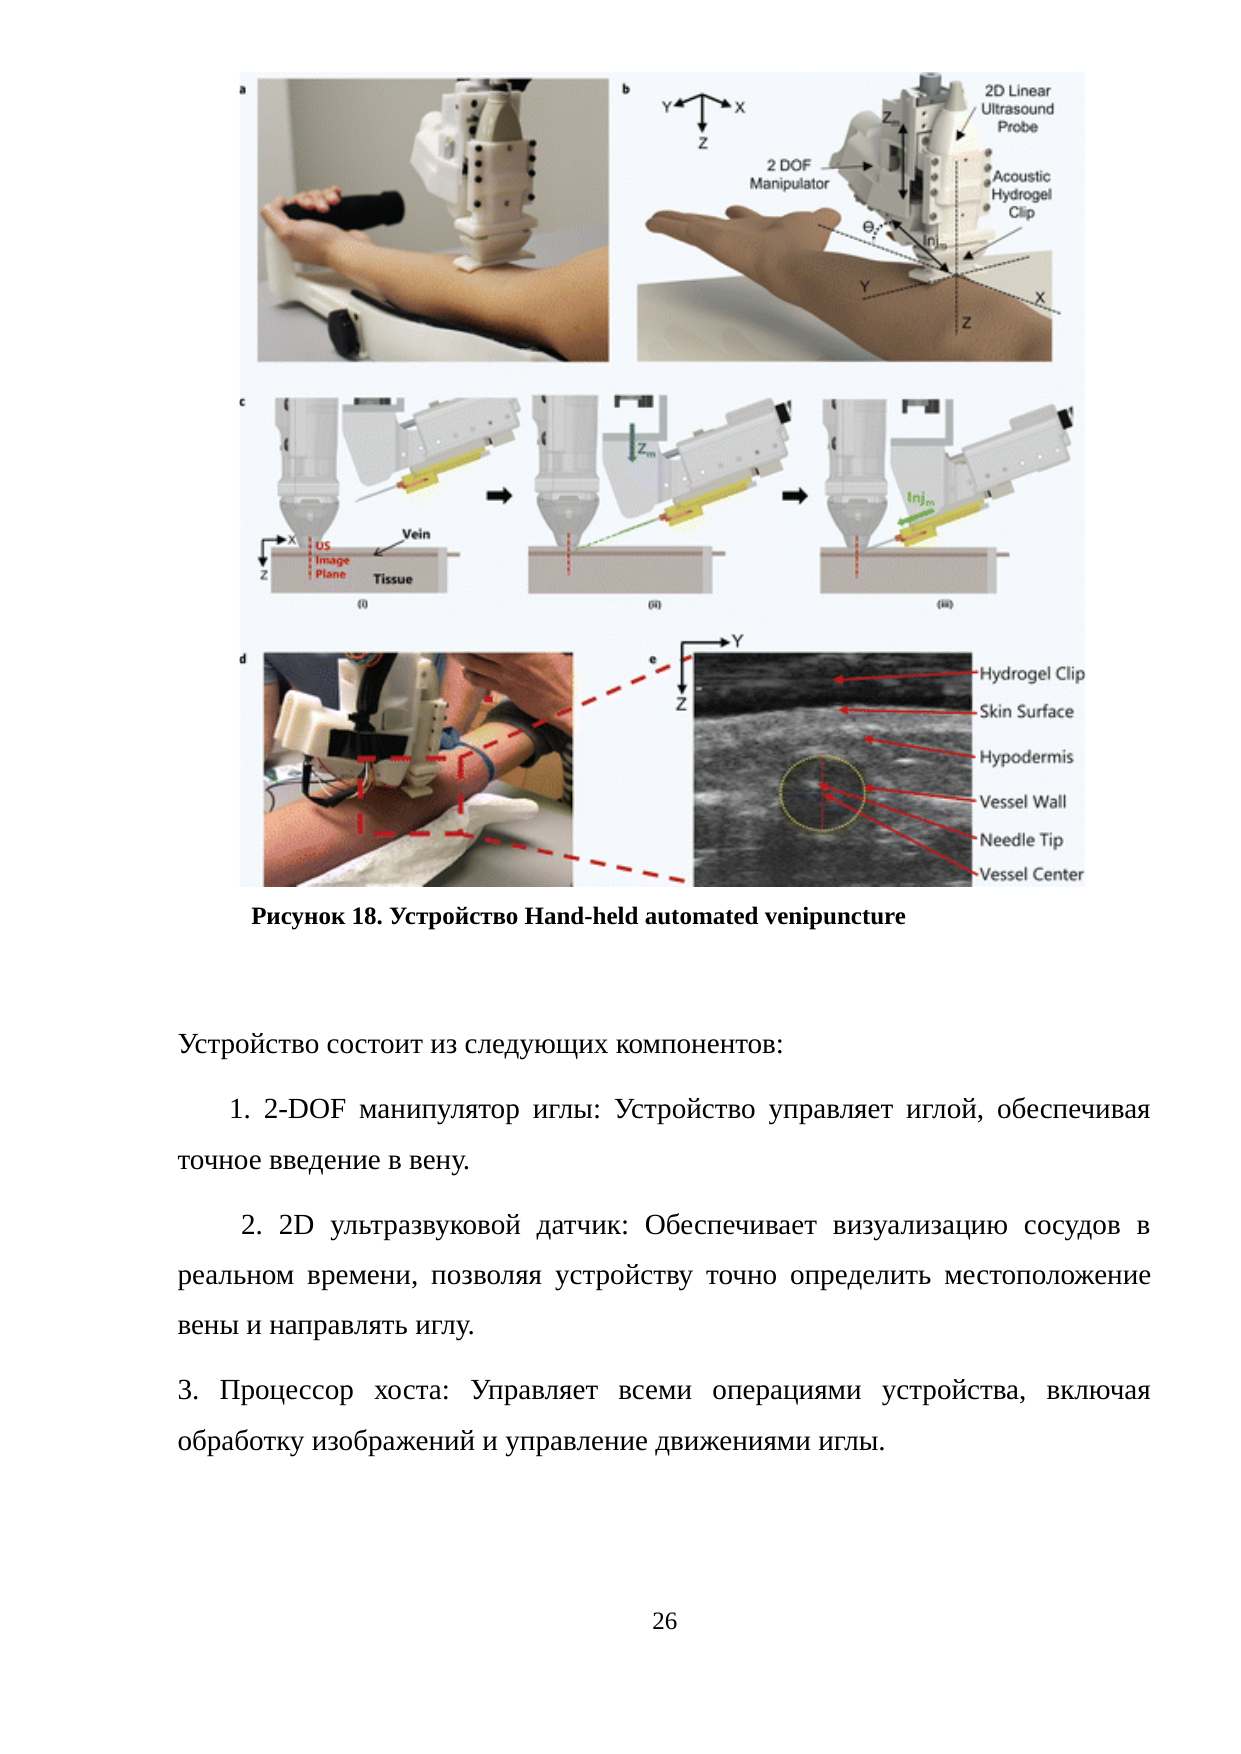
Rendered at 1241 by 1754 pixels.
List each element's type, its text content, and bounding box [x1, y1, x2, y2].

picture [239, 72, 1085, 887]
text 1. 2-DOF манипулятор иглы: Устройство управляет иглой, обеспечивая точное введение в вену. [177, 1092, 1152, 1175]
text 3. Процессор хоста: Управляет всеми операциями устройства, включая обработку изображений и управление движениями иглы. [177, 1372, 1152, 1456]
text 2. 2D ультразвуковой датчик: Обеспечивает визуализацию сосудов в реальном времени, позволяя устройству точно определить местоположение вены и направлять иглу. [177, 1207, 1152, 1341]
text Устройство состоит из следующих компонентов: [177, 1027, 1152, 1060]
text Рисунок 18. Устройство Hand-held automated venipuncture [177, 897, 1152, 930]
